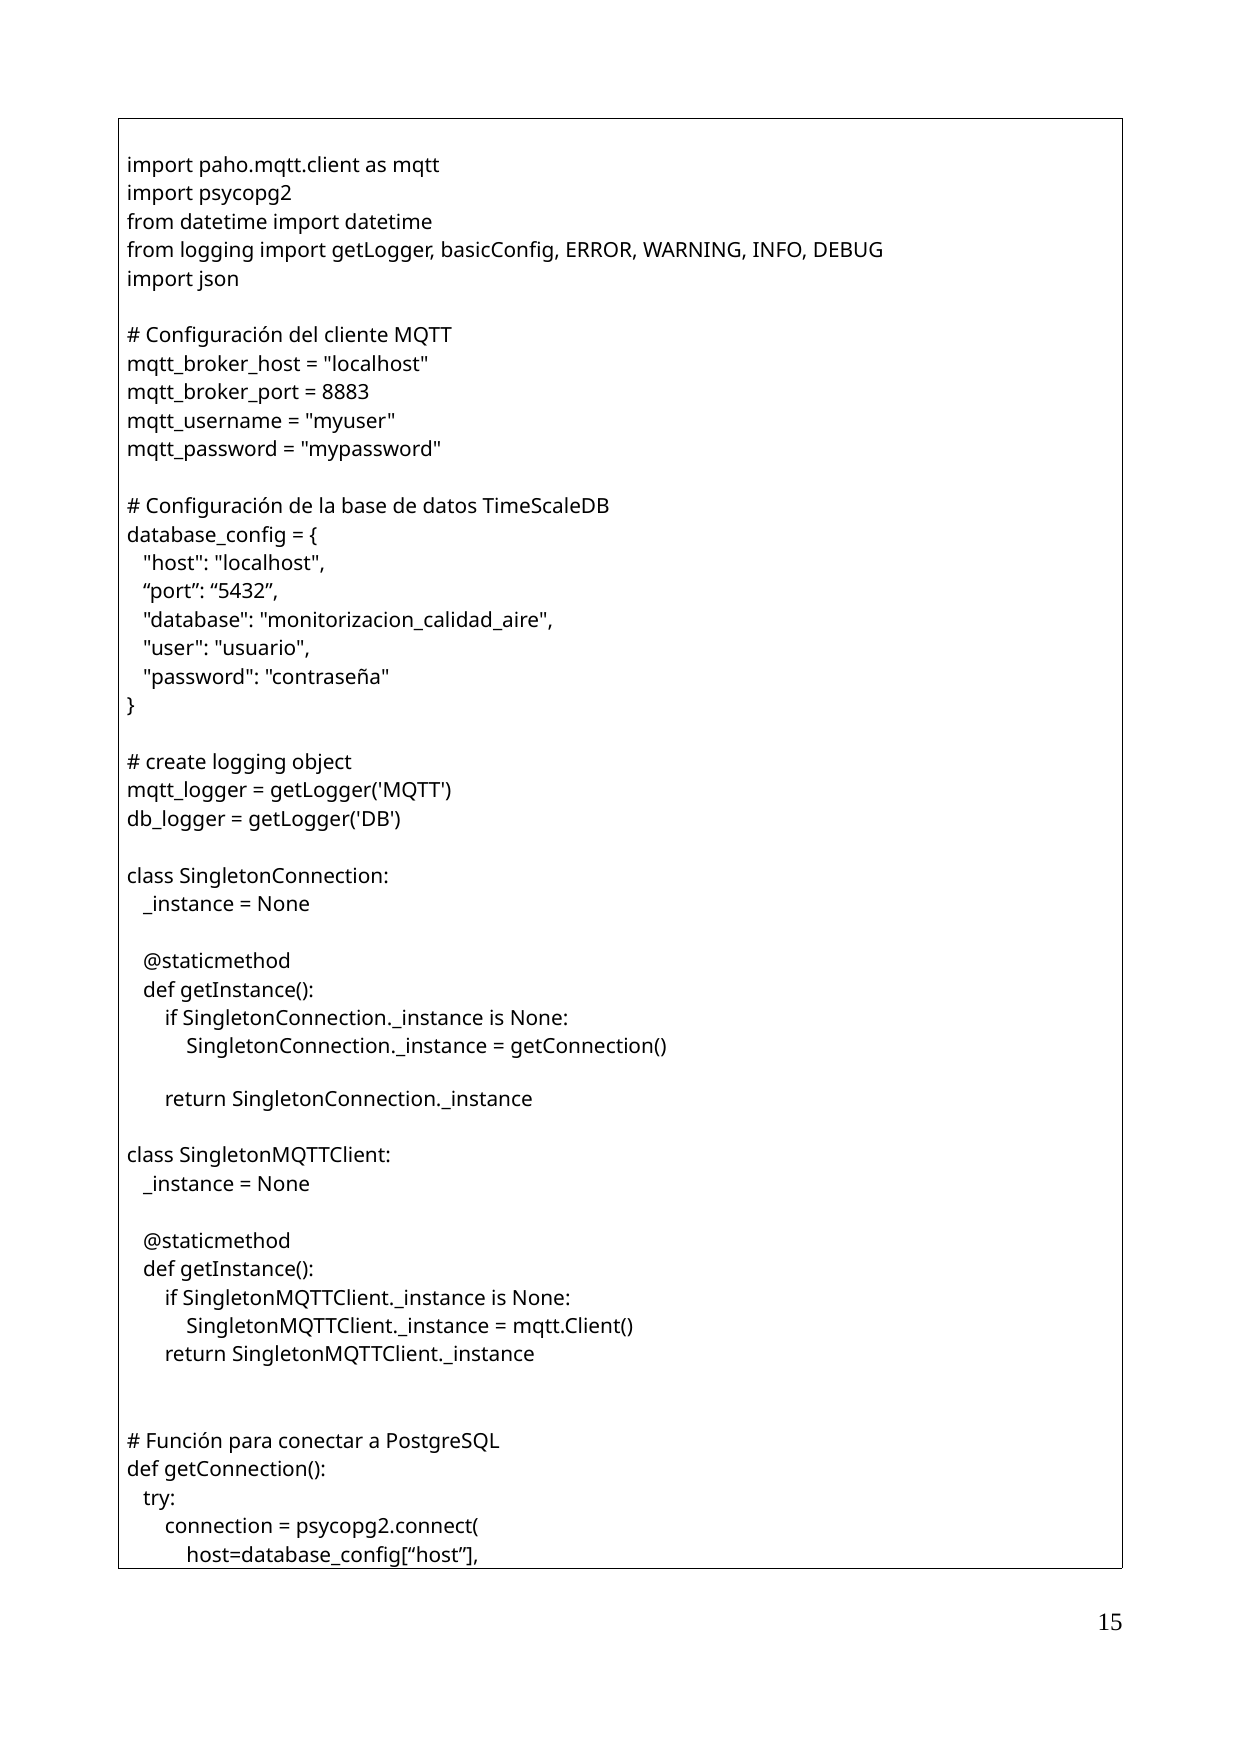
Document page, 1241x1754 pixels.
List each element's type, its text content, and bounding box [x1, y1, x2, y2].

text _instance = None [119, 886, 1122, 918]
text SingletonConnection._instance = getConnection() [119, 1028, 1122, 1060]
text def getConnection(): [119, 1451, 1122, 1480]
text mqtt_broker_port = 8883 [119, 374, 1122, 403]
text import json [119, 261, 1122, 292]
text “port”: “5432”, [119, 573, 1122, 602]
text "user": "usuario", [119, 630, 1122, 659]
text "password": "contraseña" [119, 659, 1122, 687]
text # create logging object [119, 744, 1122, 772]
text "host": "localhost", [119, 545, 1122, 573]
text def getInstance(): [119, 972, 1122, 1000]
text mqtt_password = "mypassword" [119, 431, 1122, 463]
text "database": "monitorizacion_calidad_aire", [119, 602, 1122, 630]
text db_logger = getLogger('DB') [119, 801, 1122, 832]
text class SingletonConnection: [119, 858, 1122, 886]
text import psycopg2 [119, 175, 1122, 204]
text from datetime import datetime [119, 204, 1122, 232]
text mqtt_logger = getLogger('MQTT') [119, 772, 1122, 801]
text mqtt_username = "myuser" [119, 403, 1122, 431]
text mqtt_broker_host = "localhost" [119, 346, 1122, 374]
text @staticmethod [119, 943, 1122, 972]
text from logging import getLogger, basicConfig, ERROR, WARNING, INFO, DEBUG [119, 232, 1122, 261]
text } [119, 687, 1122, 719]
text # Configuración de la base de datos TimeScaleDB [119, 488, 1122, 517]
text try: [119, 1480, 1122, 1508]
text @staticmethod [119, 1223, 1122, 1251]
text return SingletonMQTTClient._instance [119, 1336, 1122, 1368]
text # Configuración del cliente MQTT [119, 317, 1122, 346]
text def getInstance(): [119, 1251, 1122, 1279]
text SingletonMQTTClient._instance = mqtt.Client() [119, 1308, 1122, 1336]
text import paho.mqtt.client as mqtt [119, 147, 1122, 175]
text host=database_config[“host”], [119, 1537, 1122, 1568]
text return SingletonConnection._instance [119, 1081, 1122, 1112]
text _instance = None [119, 1166, 1122, 1197]
text connection = psycopg2.connect( [119, 1508, 1122, 1537]
text if SingletonMQTTClient._instance is None: [119, 1279, 1122, 1308]
text class SingletonMQTTClient: [119, 1137, 1122, 1166]
text # Función para conectar a PostgreSQL [119, 1423, 1122, 1451]
text database_config = { [119, 517, 1122, 545]
text if SingletonConnection._instance is None: [119, 1000, 1122, 1028]
